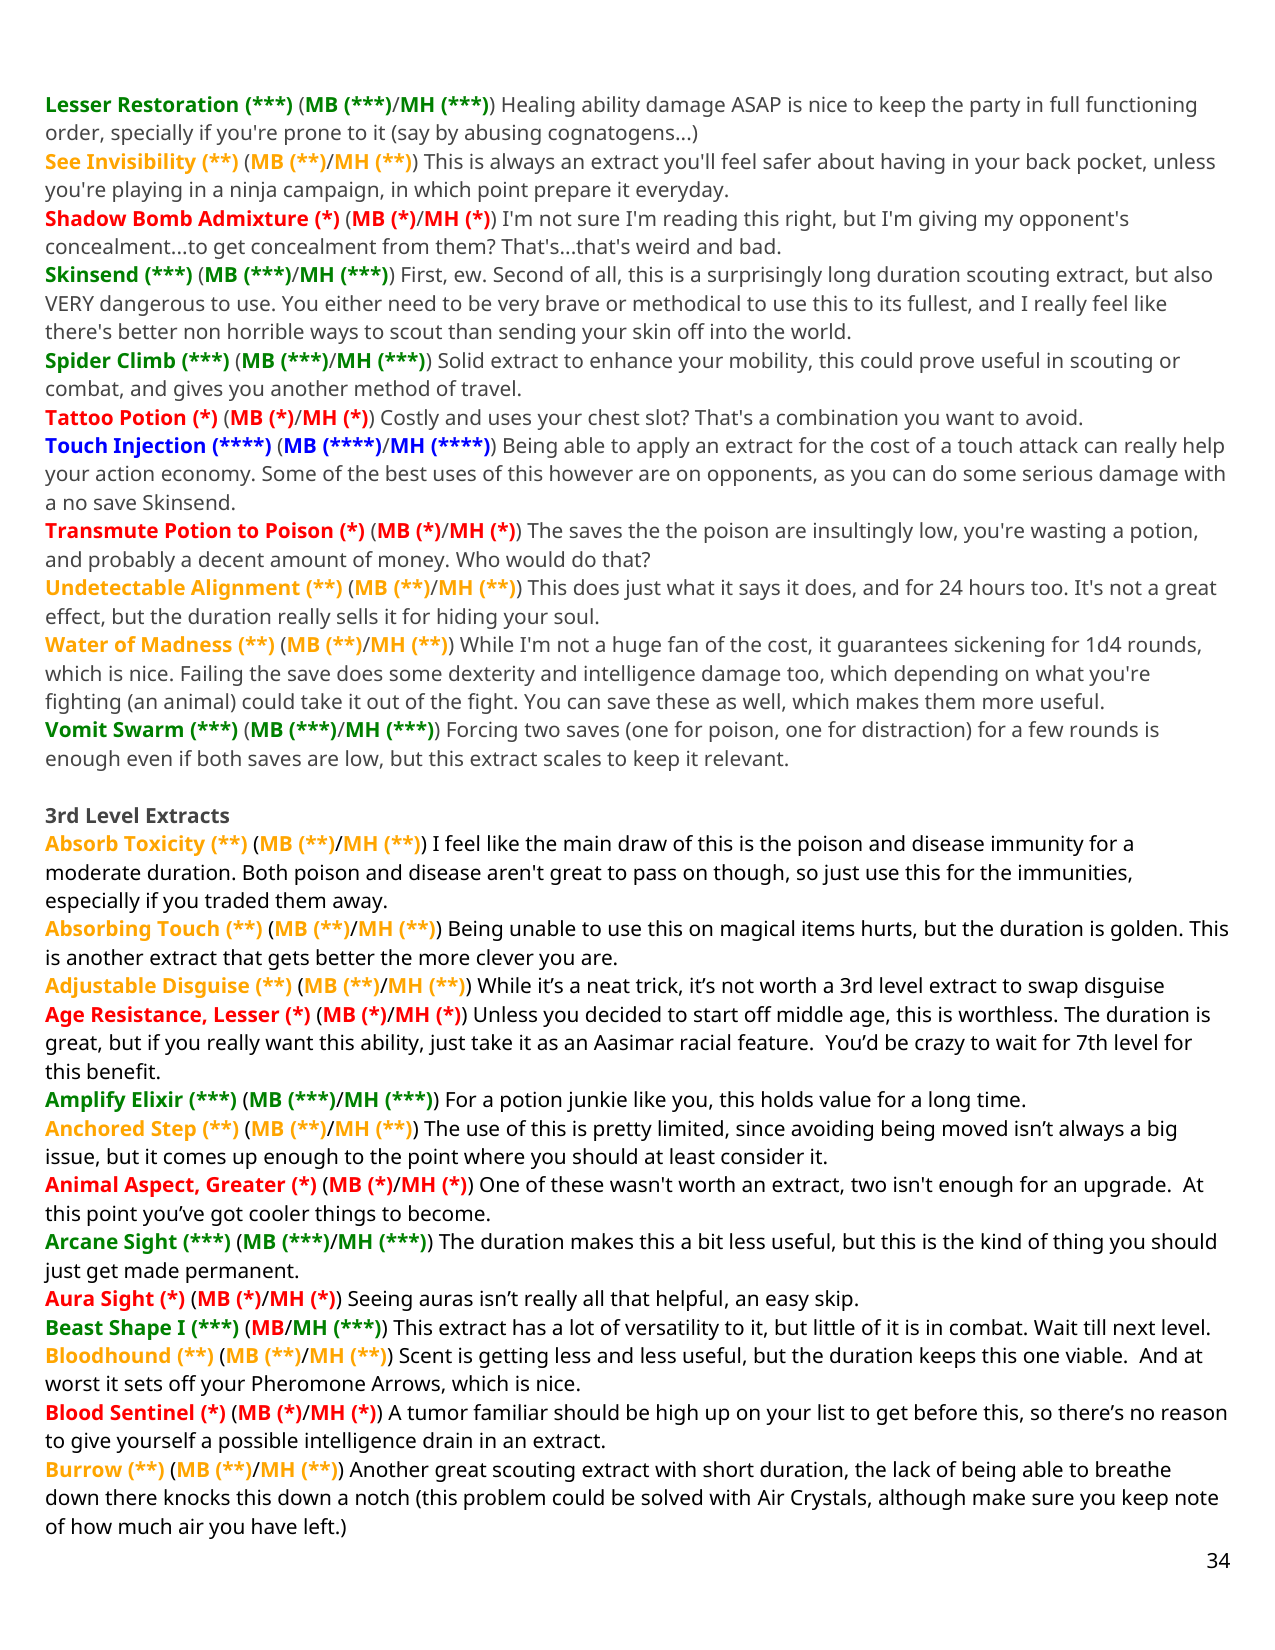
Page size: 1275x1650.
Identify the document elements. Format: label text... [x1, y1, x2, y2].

text Aura Sight (*) (MB (*)/MH (*)) Seeing auras isn’t really all that helpful, an easy skip. [45, 1284, 1230, 1313]
text Tattoo Potion (*) (MB (*)/MH (*)) Costly and uses your chest slot? That's a combination you want to avoid. [45, 403, 1230, 431]
text Amplify Elixir (***) (MB (***)/MH (***)) For a potion junkie like you, this holds value for a long time. [45, 1085, 1230, 1114]
text Beast Shape I (***) (MB/MH (***)) This extract has a lot of versatility to it, but little of it is in combat. Wait till next level. [45, 1313, 1230, 1341]
text Spider Climb (***) (MB (***)/MH (***)) Solid extract to enhance your mobility, this could prove useful in scouting or combat, and gives you another method of travel. [45, 346, 1230, 403]
text Anchored Step (**) (MB (**)/MH (**)) The use of this is pretty limited, since avoiding being moved isn’t always a big issue, but it comes up enough to the point where you should at least consider it. [45, 1114, 1230, 1171]
text Vomit Swarm (***) (MB (***)/MH (***)) Forcing two saves (one for poison, one for distraction) for a few rounds is enough even if both saves are low, but this extract scales to keep it relevant. [45, 716, 1230, 772]
text Water of Madness (**) (MB (**)/MH (**)) While I'm not a huge fan of the cost, it guarantees sickening for 1d4 rounds, which is nice. Failing the save does some dexterity and intelligence damage too, which depending on what you're fighting (an animal) could take it out of the fight. You can save these as well, which makes them more useful. [45, 630, 1230, 716]
text Transmute Potion to Poison (*) (MB (*)/MH (*)) The saves the the poison are insultingly low, you're wasting a potion, and probably a decent amount of money. Who would do that? [45, 516, 1230, 573]
text Lesser Restoration (***) (MB (***)/MH (***)) Healing ability damage ASAP is nice to keep the party in full functioning order, specially if you're prone to it (say by abusing cognatogens...) [45, 90, 1230, 147]
text Arcane Sight (***) (MB (***)/MH (***)) The duration makes this a bit less useful, but this is the kind of thing you should just get made permanent. [45, 1227, 1230, 1284]
text Skinsend (***) (MB (***)/MH (***)) First, ew. Second of all, this is a surprisingly long duration scouting extract, but also VERY dangerous to use. You either need to be very brave or methodical to use this to its fullest, and I really feel like there's better non horrible ways to scout than sending your skin off into the world. [45, 261, 1230, 346]
text See Invisibility (**) (MB (**)/MH (**)) This is always an extract you'll feel safer about having in your back pocket, unless you're playing in a ninja campaign, in which point prepare it everyday. [45, 147, 1230, 204]
text 3rd Level Extracts [45, 801, 1230, 829]
text Bloodhound (**) (MB (**)/MH (**)) Scent is getting less and less useful, but the duration keeps this one viable. And at worst it sets off your Pheromone Arrows, which is nice. [45, 1341, 1230, 1398]
text Blood Sentinel (*) (MB (*)/MH (*)) A tumor familiar should be high up on your list to get before this, so there’s no reason to give yourself a possible intelligence drain in an extract. [45, 1398, 1230, 1455]
text Burrow (**) (MB (**)/MH (**)) Another great scouting extract with short duration, the lack of being able to breathe down there knocks this down a notch (this problem could be solved with Air Crystals, although make sure you keep note of how much air you have left.) [45, 1455, 1230, 1540]
text Age Resistance, Lesser (*) (MB (*)/MH (*)) Unless you decided to start off middle age, this is worthless. The duration is great, but if you really want this ability, just take it as an Aasimar racial feature. You’d be crazy to wait for 7th level for this benefit. [45, 1000, 1230, 1085]
text Absorbing Touch (**) (MB (**)/MH (**)) Being unable to use this on magical items hurts, but the duration is golden. This is another extract that gets better the more clever you are. [45, 914, 1230, 971]
text Adjustable Disguise (**) (MB (**)/MH (**)) While it’s a neat trick, it’s not worth a 3rd level extract to swap disguise [45, 971, 1230, 1000]
text Absorb Toxicity (**) (MB (**)/MH (**)) I feel like the main draw of this is the poison and disease immunity for a moderate duration. Both poison and disease aren't great to pass on though, so just use this for the immunities, especially if you traded them away. [45, 829, 1230, 914]
text Touch Injection (****) (MB (****)/MH (****)) Being able to apply an extract for the cost of a touch attack can really help your action economy. Some of the best uses of this however are on opponents, as you can do some serious damage with a no save Skinsend. [45, 431, 1230, 516]
text Undetectable Alignment (**) (MB (**)/MH (**)) This does just what it says it does, and for 24 hours too. It's not a great effect, but the duration really sells it for hiding your soul. [45, 573, 1230, 630]
text Shadow Bomb Admixture (*) (MB (*)/MH (*)) I'm not sure I'm reading this right, but I'm giving my opponent's concealment...to get concealment from them? That's...that's weird and bad. [45, 204, 1230, 261]
text Animal Aspect, Greater (*) (MB (*)/MH (*)) One of these wasn't worth an extract, two isn't enough for an upgrade. At this point you’ve got cooler things to become. [45, 1171, 1230, 1227]
